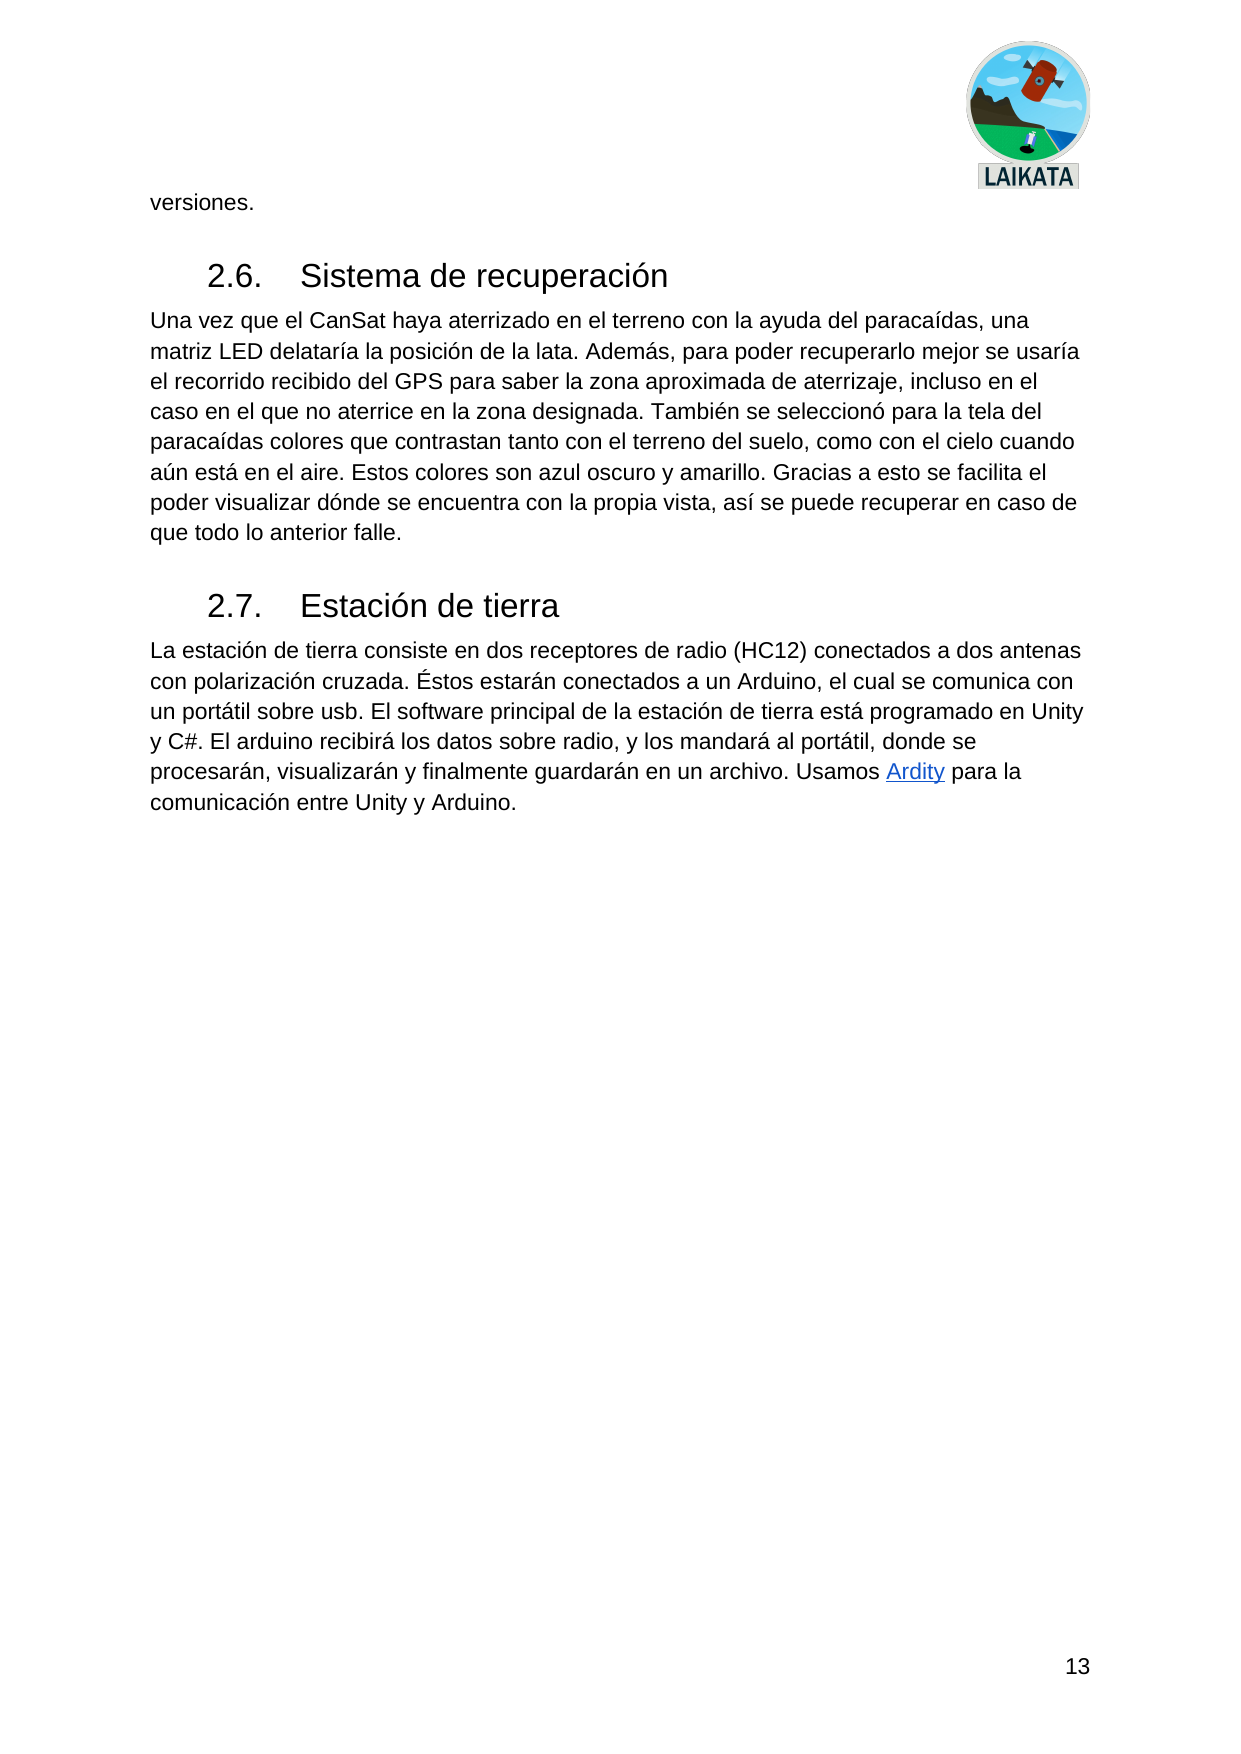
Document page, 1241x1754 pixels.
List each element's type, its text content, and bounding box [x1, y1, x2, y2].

text La estación de tierra consiste en dos receptores de radio (HC12) conectados a dos antenas con polarización cruzada. Éstos estarán conectados a un Arduino, el cual se comunica con un portátil sobre usb. El software principal de la estación de tierra está programado en Unity y C#. El arduino recibirá los datos sobre radio, y los mandará al portátil, donde se procesarán, visualizarán y finalmente guardarán en un archivo. Usamos Ardity para la comunicación entre Unity y Arduino. [150, 637, 1090, 815]
subtitle Sistema de recuperación [262, 256, 1090, 295]
text Una vez que el CanSat haya aterrizado en el terreno con la ayuda del paracaídas, una matriz LED delataría la posición de la lata. Además, para poder recuperarlo mejor se usaría el recorrido recibido del GPS para saber la zona aproximada de aterrizaje, incluso en el caso en el que no aterrice en la zona designada. También se seleccionó para la tela del paracaídas colores que contrastan tanto con el terreno del suelo, como con el cielo cuando aún está en el aire. Estos colores son azul oscuro y amarillo. Gracias a esto se facilita el poder visualizar dónde se encuentra con la propia vista, así se puede recuperar en caso de que todo lo anterior falle. [150, 307, 1090, 545]
text versiones. [150, 189, 1090, 215]
picture [966, 41, 1091, 189]
subtitle Estación de tierra [262, 587, 1090, 625]
